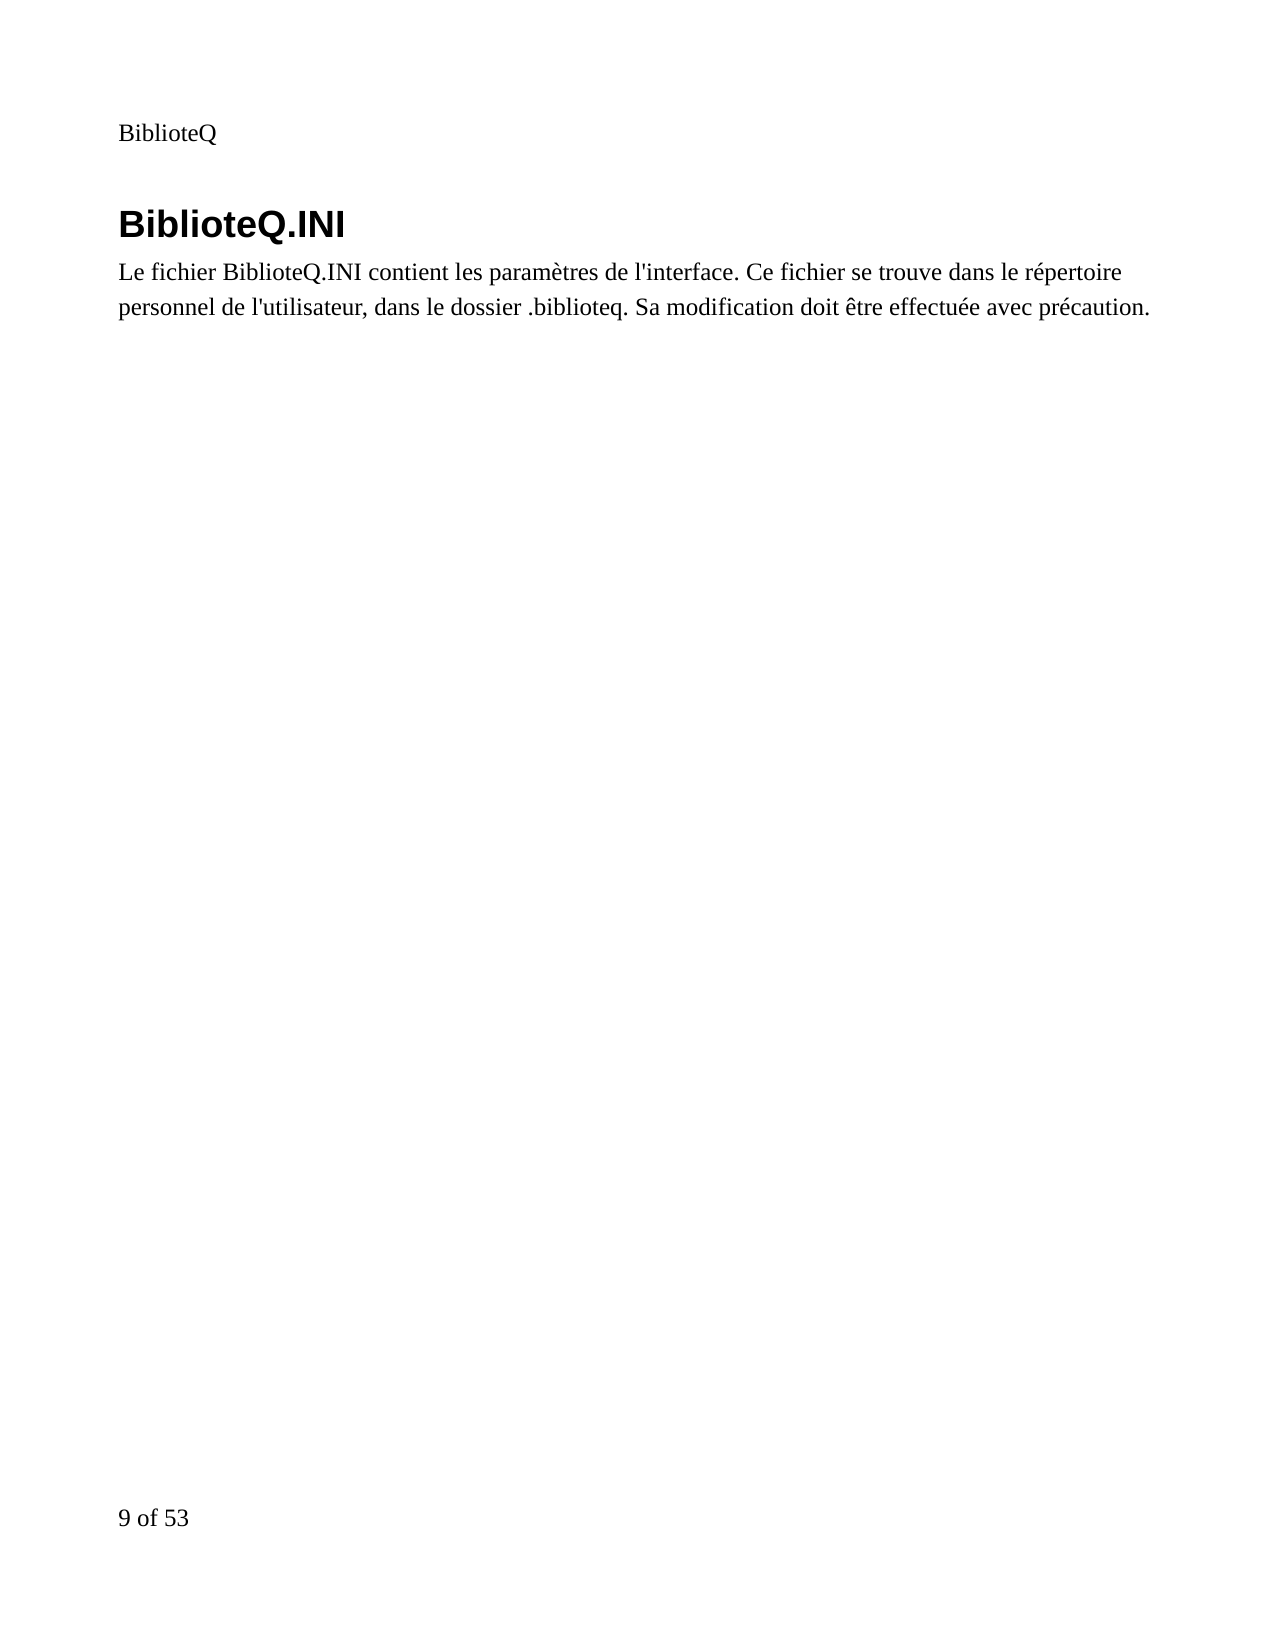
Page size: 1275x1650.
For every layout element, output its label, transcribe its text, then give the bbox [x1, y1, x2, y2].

subtitle BiblioteQ.INI [118, 201, 1157, 245]
text Le fichier BiblioteQ.INI contient les paramètres de l'interface. Ce fichier se trouve dans le répertoire personnel de l'utilisateur, dans le dossier .biblioteq. Sa modification doit être effectuée avec précaution. [118, 257, 1157, 321]
